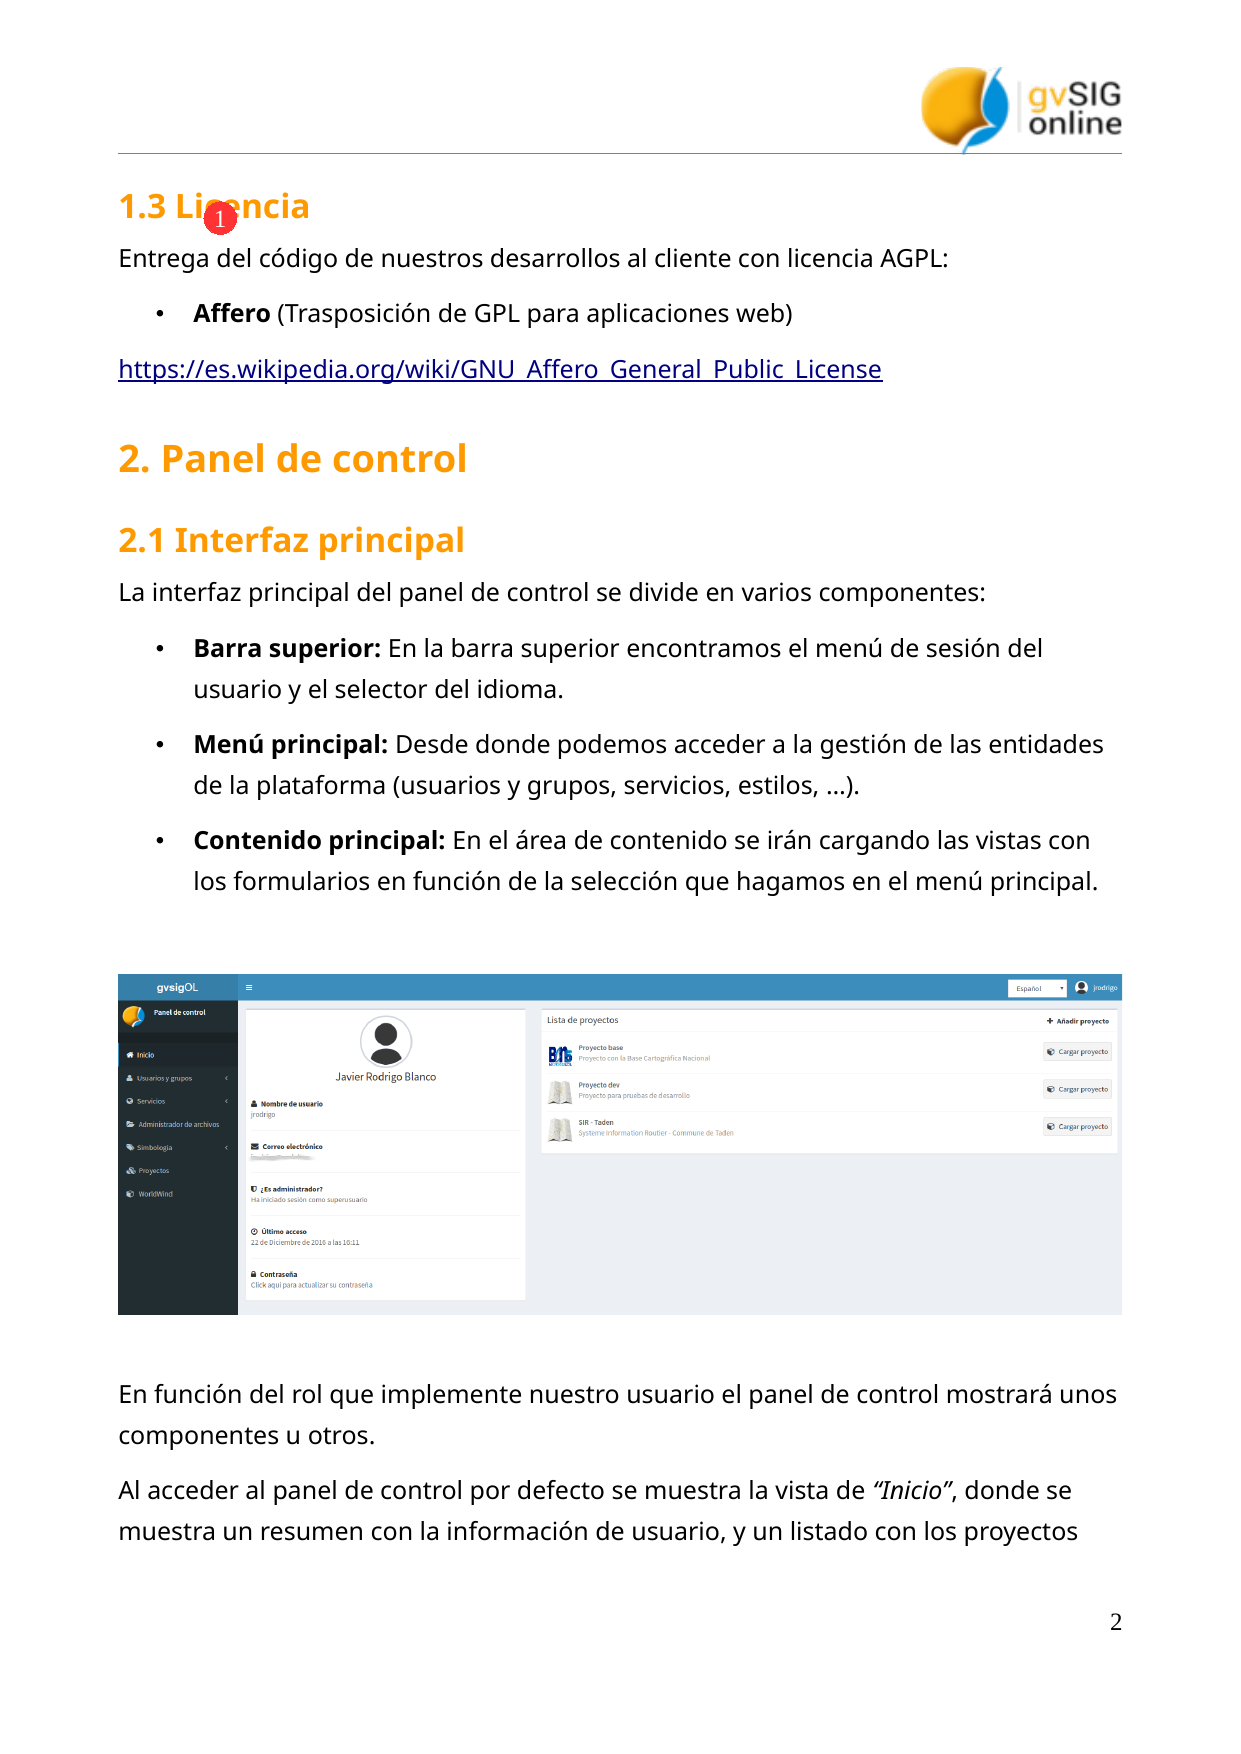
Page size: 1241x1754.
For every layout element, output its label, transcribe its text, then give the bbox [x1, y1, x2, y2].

text Al acceder al panel de control por defecto se muestra la vista de “Inicio”, donde se muestra un resumen con la información de usuario, y un listado con los proyectos [118, 1473, 1122, 1548]
text En función del rol que implemente nuestro usuario el panel de control mostrará unos componentes u otros. [118, 1377, 1122, 1452]
picture [118, 974, 1123, 1315]
list Contenido principal: En el área de contenido se irán cargando las vistas con los formularios en función de la selección que hagamos en el menú principal. [156, 823, 1122, 898]
subtitle 2. Panel de control [118, 432, 1122, 483]
subtitle 1.3 Licencia [118, 182, 1122, 228]
text Entrega del código de nuestros desarrollos al cliente con licencia AGPL: [118, 241, 1122, 274]
list Affero (Trasposición de GPL para aplicaciones web) [156, 296, 1122, 330]
picture [921, 67, 1122, 155]
text https://es.wikipedia.org/wiki/GNU_Affero_General_Public_License [118, 351, 1122, 385]
list Menú principal: Desde donde podemos acceder a la gestión de las entidades de la plataforma (usuarios y grupos, servicios, estilos, …). [156, 727, 1122, 802]
subtitle 2.1 Interfaz principal [118, 517, 1122, 562]
list Barra superior: En la barra superior encontramos el menú de sesión del usuario y el selector del idioma. [156, 630, 1122, 705]
text La interfaz principal del panel de control se divide en varios componentes: [118, 575, 1122, 609]
